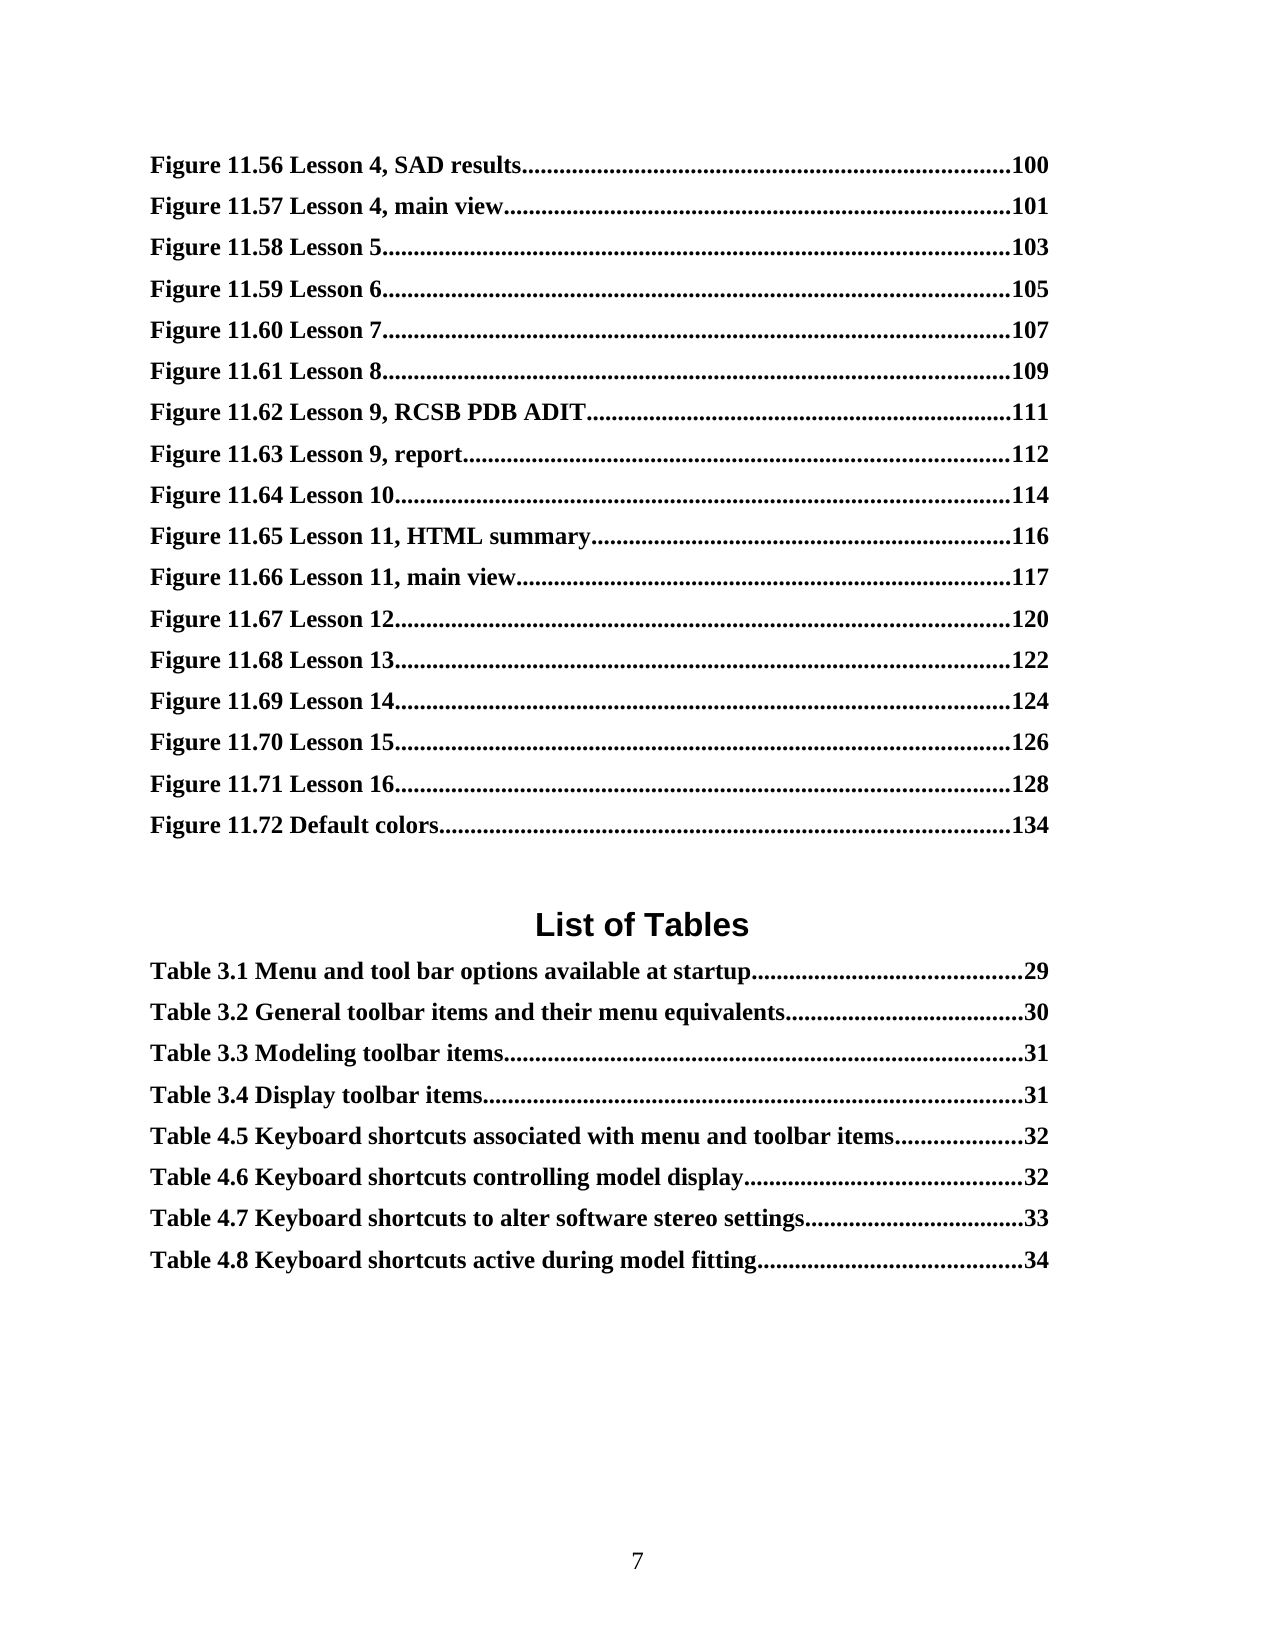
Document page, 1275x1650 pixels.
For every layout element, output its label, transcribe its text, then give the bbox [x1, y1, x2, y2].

text Table 4.5 Keyboard shortcuts associated with menu and toolbar items 32 [150, 1121, 1125, 1150]
text Table 4.8 Keyboard shortcuts active during model fitting 34 [150, 1245, 1125, 1273]
text Figure 11.66 Lesson 11, main view 117 [150, 562, 1125, 591]
text Figure 11.57 Lesson 4, main view 101 [150, 191, 1125, 220]
subtitle List of Tables [150, 905, 1125, 943]
text Figure 11.61 Lesson 8 109 [150, 356, 1125, 385]
text Figure 11.69 Lesson 14 124 [150, 686, 1125, 715]
text Figure 11.63 Lesson 9, report 112 [150, 439, 1125, 467]
text Table 3.1 Menu and tool bar options available at startup 29 [150, 956, 1125, 985]
text Table 4.7 Keyboard shortcuts to alter software stereo settings 33 [150, 1203, 1125, 1232]
text Table 4.6 Keyboard shortcuts controlling model display 32 [150, 1162, 1125, 1191]
text Figure 11.58 Lesson 5 103 [150, 232, 1125, 261]
text Figure 11.68 Lesson 13 122 [150, 645, 1125, 674]
text Figure 11.72 Default colors 134 [150, 810, 1125, 839]
text Figure 11.70 Lesson 15 126 [150, 727, 1125, 756]
text Figure 11.60 Lesson 7 107 [150, 315, 1125, 344]
text Figure 11.71 Lesson 16 128 [150, 769, 1125, 797]
text Figure 11.59 Lesson 6 105 [150, 274, 1125, 302]
text Figure 11.62 Lesson 9, RCSB PDB ADIT 111 [150, 397, 1125, 426]
text Figure 11.65 Lesson 11, HTML summary 116 [150, 521, 1125, 550]
text Figure 11.67 Lesson 12 120 [150, 604, 1125, 632]
text Figure 11.56 Lesson 4, SAD results 100 [150, 150, 1125, 179]
text Table 3.3 Modeling toolbar items 31 [150, 1038, 1125, 1067]
text Table 3.2 General toolbar items and their menu equivalents 30 [150, 997, 1125, 1026]
text Table 3.4 Display toolbar items 31 [150, 1080, 1125, 1108]
text Figure 11.64 Lesson 10 114 [150, 480, 1125, 509]
